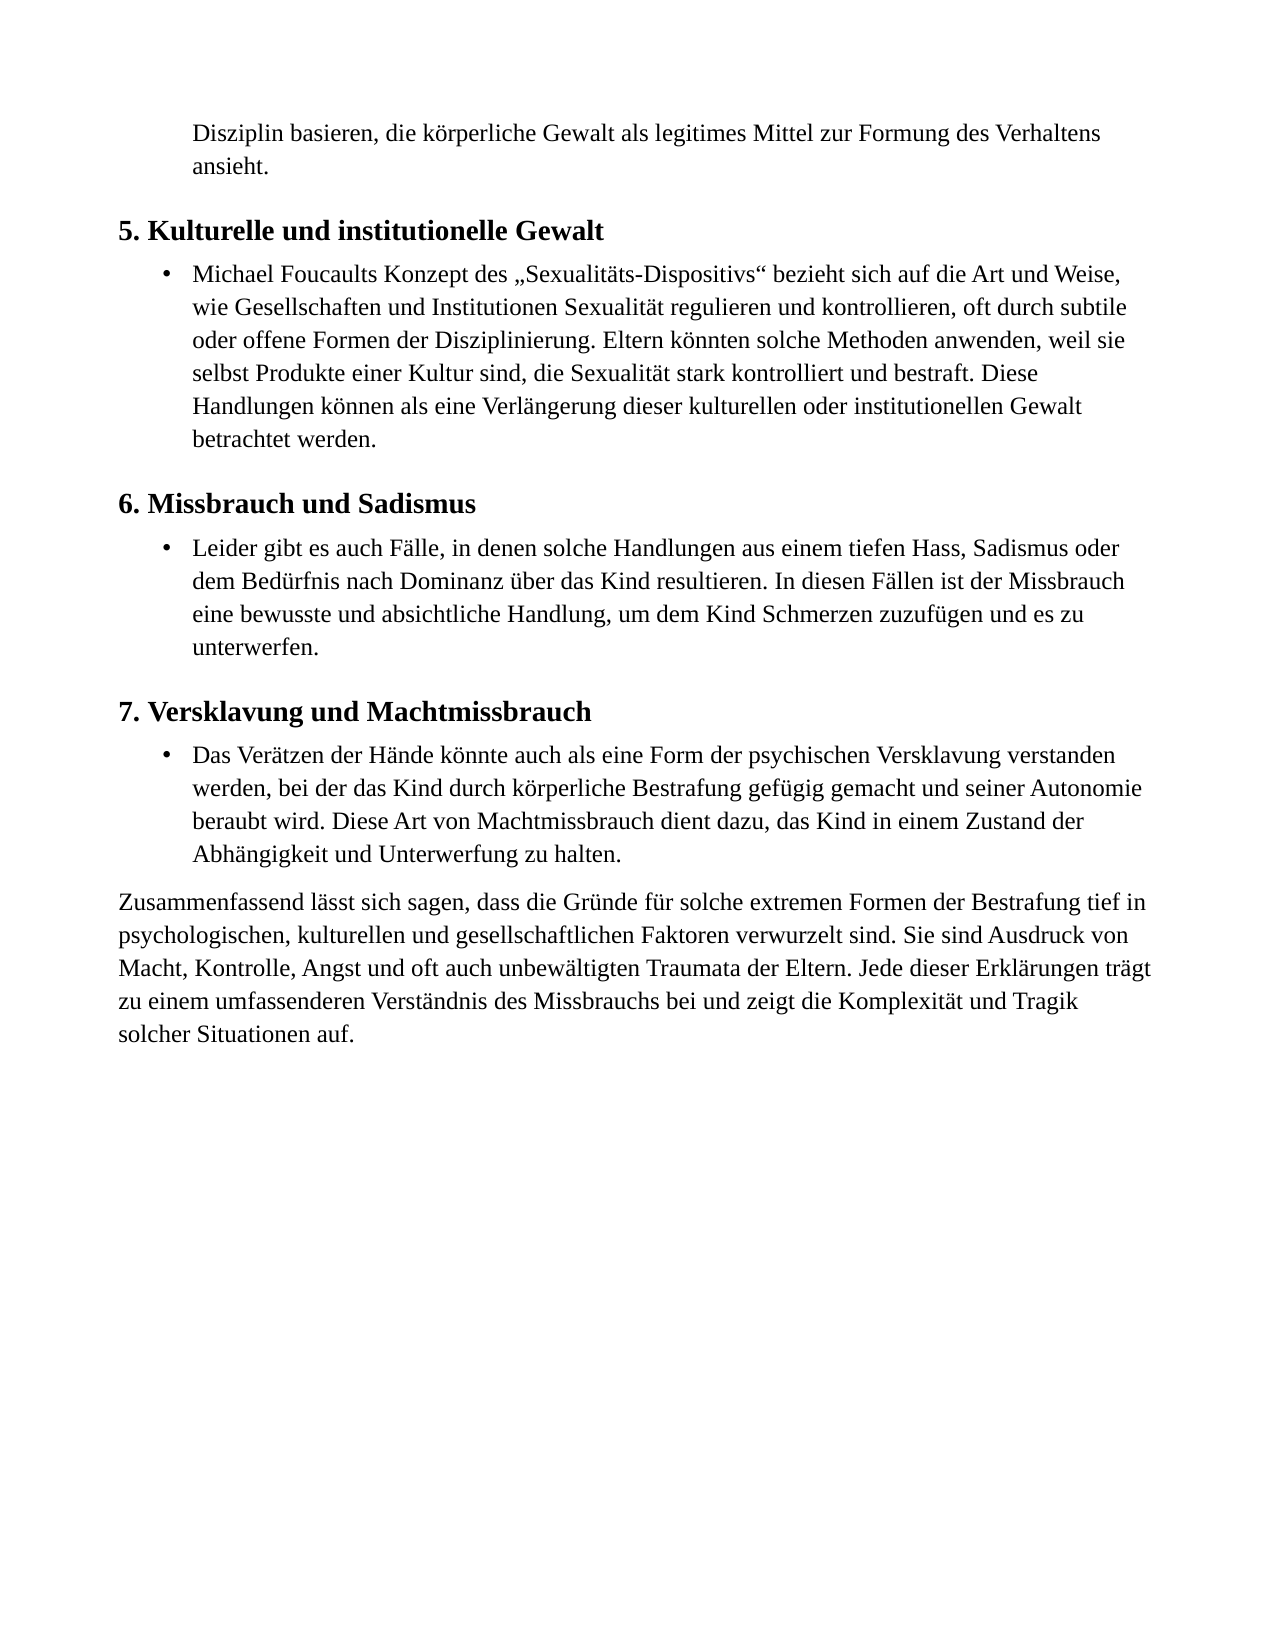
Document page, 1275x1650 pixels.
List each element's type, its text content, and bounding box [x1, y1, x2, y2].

subtitle 7. Versklavung und Machtmissbrauch [118, 694, 1157, 727]
subtitle 5. Kulturelle und institutionelle Gewalt [118, 213, 1157, 247]
text Zusammenfassend lässt sich sagen, dass die Gründe für solche extremen Formen der Bestrafung tief in psychologischen, kulturellen und gesellschaftlichen Faktoren verwurzelt sind. Sie sind Ausdruck von Macht, Kontrolle, Angst und oft auch unbewältigten Traumata der Eltern. Jede dieser Erklärungen trägt zu einem umfassenderen Verständnis des Missbrauchs bei und zeigt die Komplexität und Tragik solcher Situationen auf. [118, 887, 1157, 1047]
list Michael Foucaults Konzept des „Sexualitäts-Dispositivs“ bezieht sich auf die Art und Weise, wie Gesellschaften und Institutionen Sexualität regulieren und kontrollieren, oft durch subtile oder offene Formen der Disziplinierung. Eltern könnten solche Methoden anwenden, weil sie selbst Produkte einer Kultur sind, die Sexualität stark kontrolliert und bestraft. Diese Handlungen können als eine Verlängerung dieser kulturellen oder institutionellen Gewalt betrachtet werden. [162, 259, 1157, 453]
list Leider gibt es auch Fälle, in denen solche Handlungen aus einem tiefen Hass, Sadismus oder dem Bedürfnis nach Dominanz über das Kind resultieren. In diesen Fällen ist der Missbrauch eine bewusste und absichtliche Handlung, um dem Kind Schmerzen zuzufügen und es zu unterwerfen. [162, 533, 1157, 661]
list Das Verätzen der Hände könnte auch als eine Form der psychischen Versklavung verstanden werden, bei der das Kind durch körperliche Bestrafung gefügig gemacht und seiner Autonomie beraubt wird. Diese Art von Machtmissbrauch dient dazu, das Kind in einem Zustand der Abhängigkeit und Unterwerfung zu halten. [162, 740, 1157, 868]
list Disziplin basieren, die körperliche Gewalt als legitimes Mittel zur Formung des Verhaltens ansieht. [162, 118, 1157, 180]
subtitle 6. Missbrauch und Sadismus [118, 487, 1157, 520]
